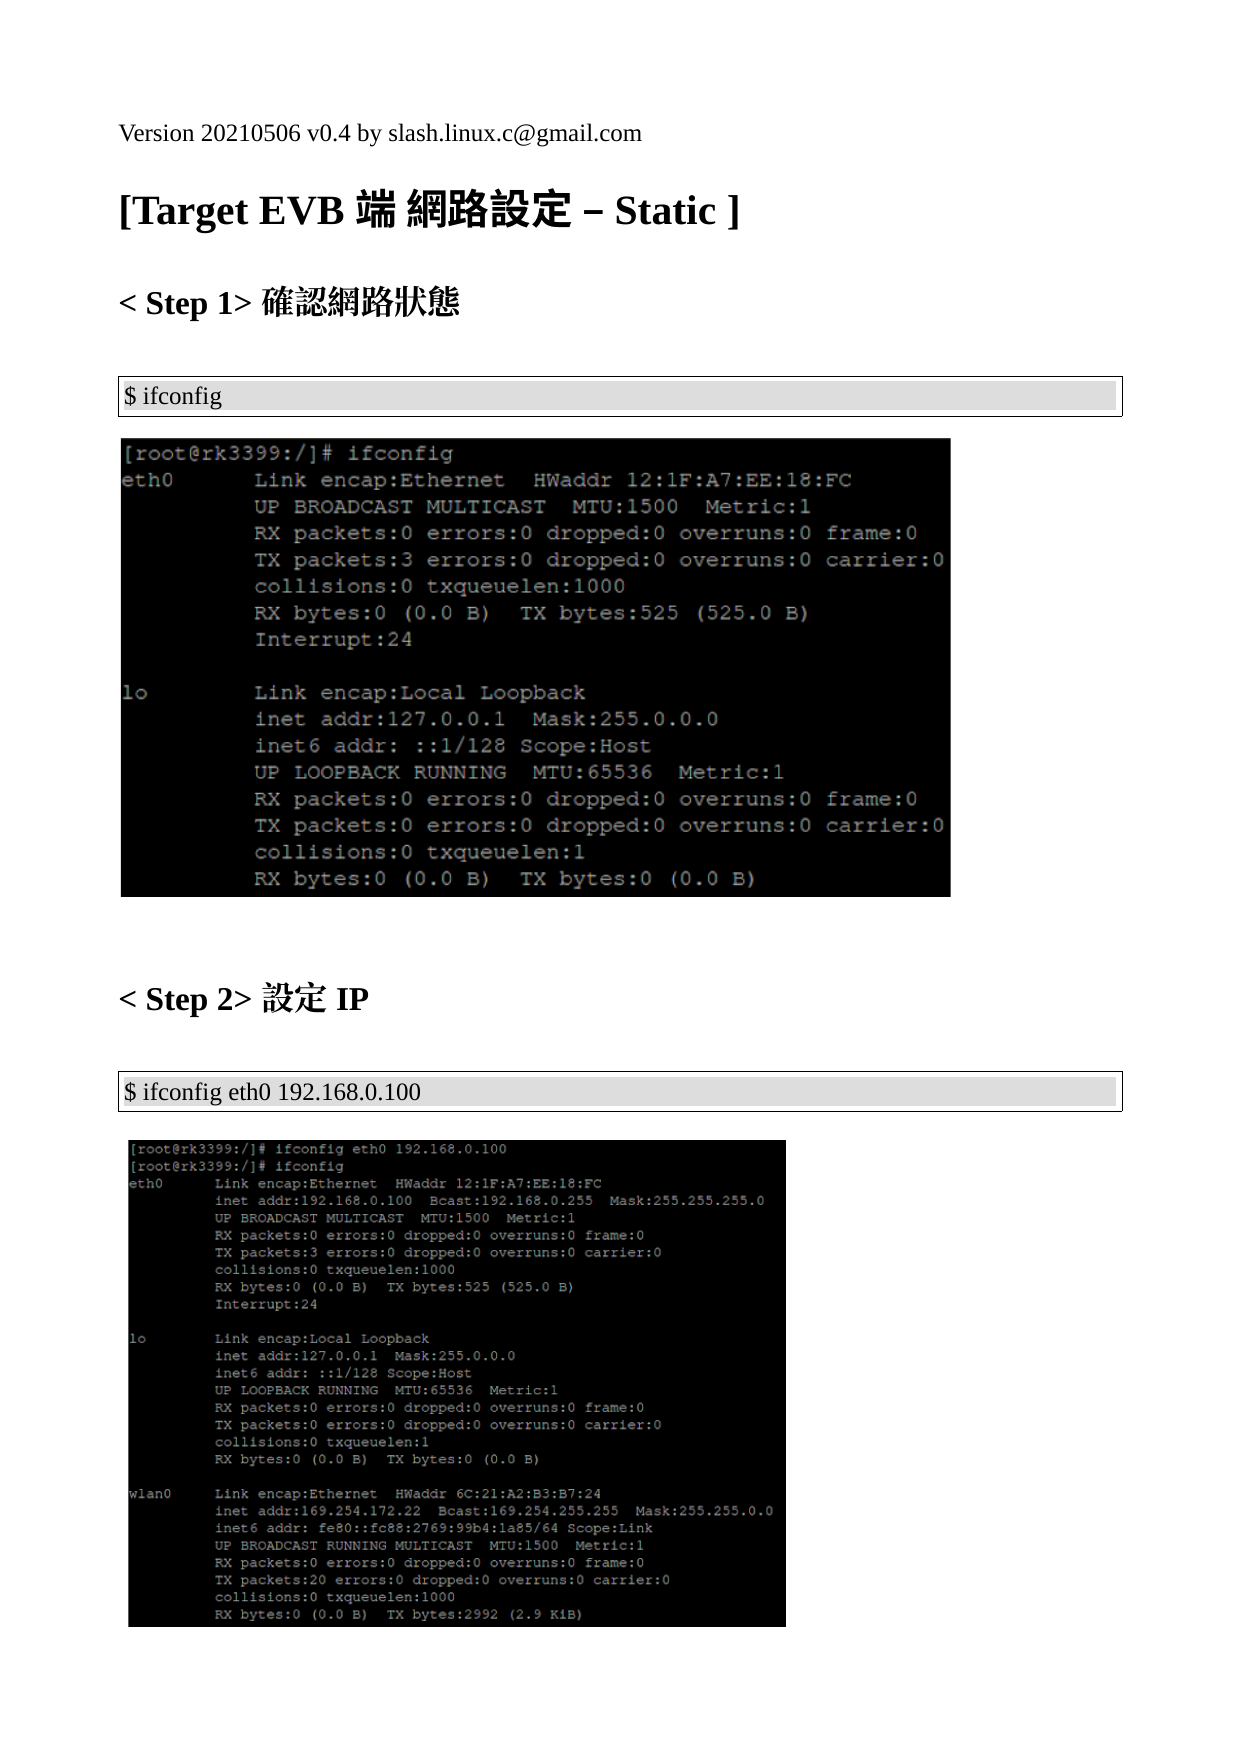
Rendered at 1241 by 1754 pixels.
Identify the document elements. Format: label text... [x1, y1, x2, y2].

picture [128, 1140, 786, 1627]
text < Step 2> 設定 IP [118, 979, 1122, 1017]
table_header $ ifconfig [119, 377, 1122, 416]
text < Step 1> 確認網路狀態 [118, 284, 1122, 322]
table_header $ ifconfig eth0 192.168.0.100 [119, 1072, 1122, 1111]
picture [120, 438, 951, 897]
subtitle [Target EVB 端 網路設定 – Static ] [118, 176, 1122, 237]
